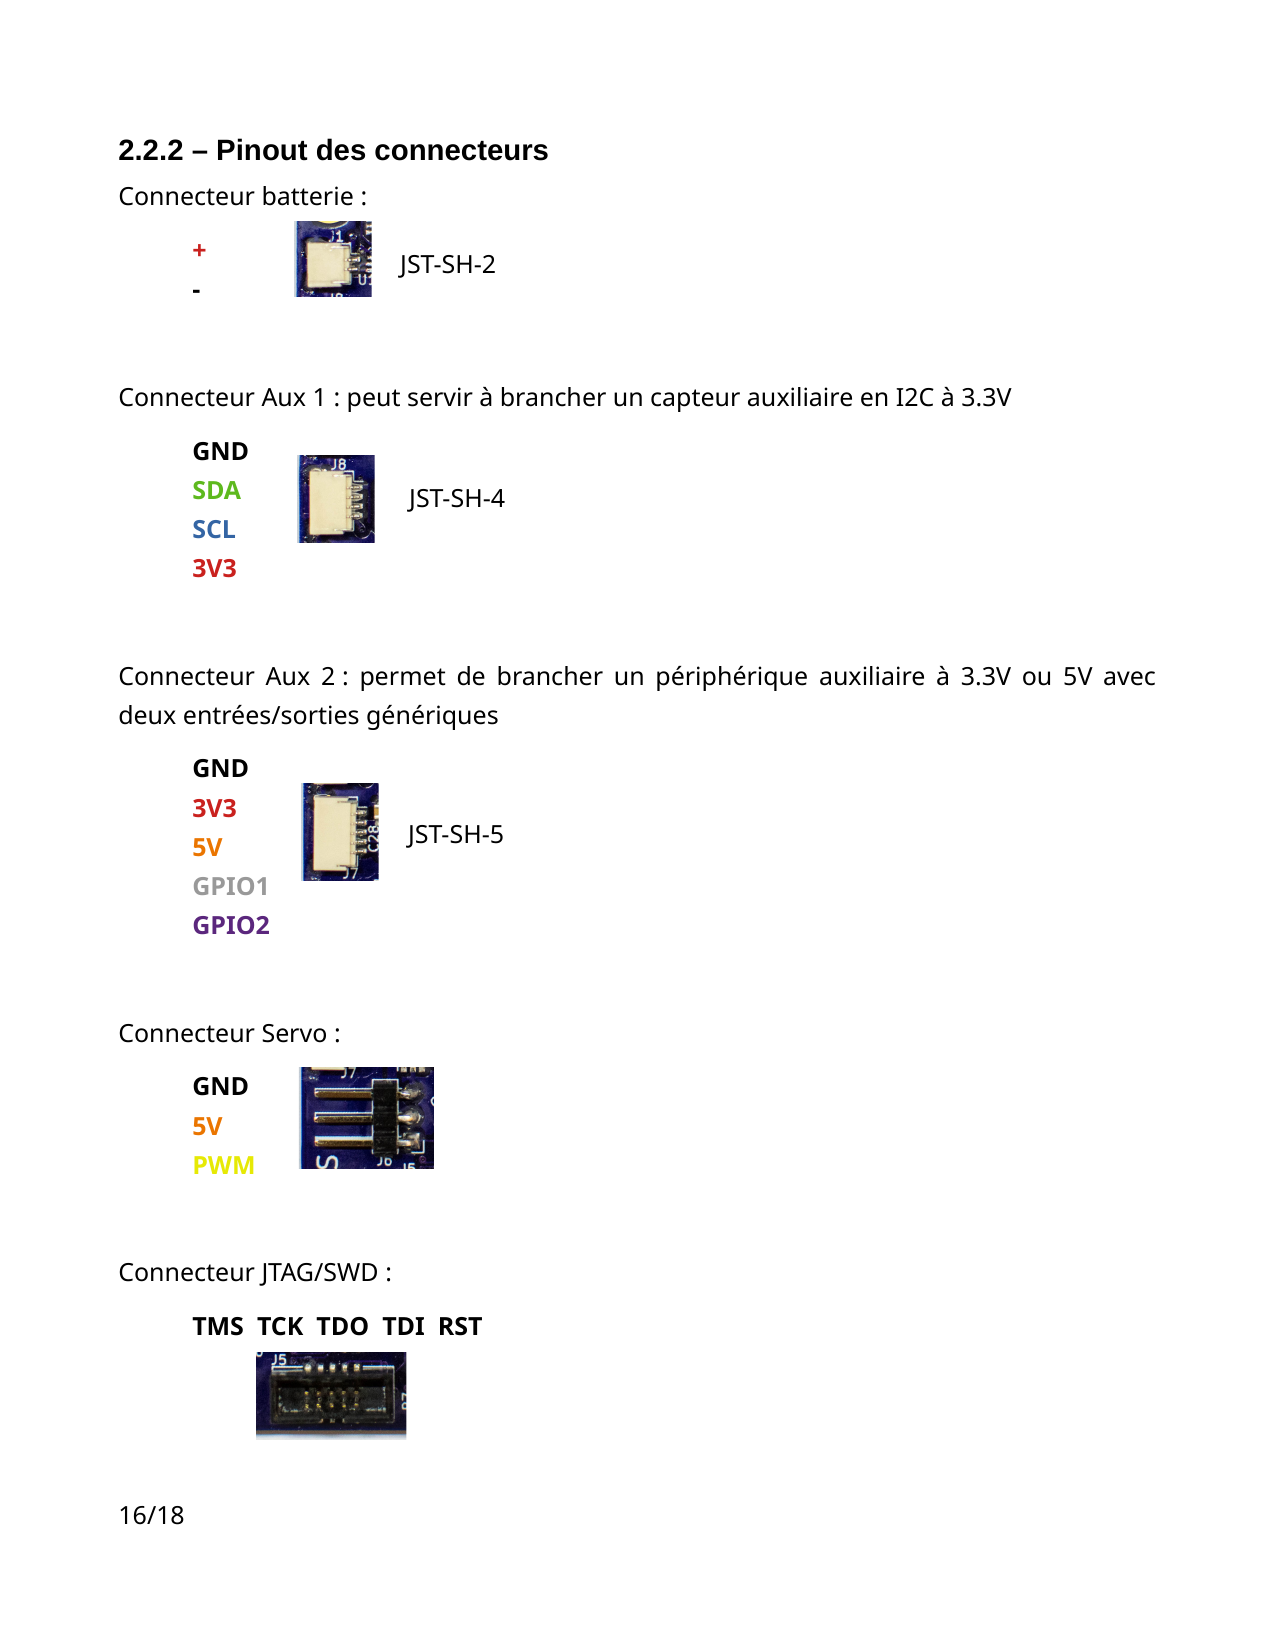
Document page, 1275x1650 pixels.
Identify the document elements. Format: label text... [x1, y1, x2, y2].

text GND 3V3 5V GPIO1 GPIO2 [118, 751, 1157, 942]
text Connecteur Aux 2 : permet de brancher un périphérique auxiliaire à 3.3V ou 5V avec deux entrées/sorties génériques [118, 658, 1157, 731]
picture [301, 832, 319, 858]
text + - [118, 233, 1157, 306]
picture [298, 1136, 335, 1164]
text GND SDA SCL 3V3 [118, 433, 1157, 585]
text Connecteur Aux 1 : peut servir à brancher un capteur auxiliaire en I2C à 3.3V [118, 379, 1157, 413]
text TMS TCK TDO TDI RST [118, 1308, 1157, 1343]
picture [294, 235, 313, 254]
text GND 5V PWM [118, 1069, 1157, 1181]
picture [284, 1427, 329, 1440]
text Connecteur Servo : [118, 1015, 1157, 1049]
picture [297, 483, 316, 507]
subtitle 2.2.2 – Pinout des connecteurs [118, 133, 1157, 166]
text Connecteur batterie : [118, 179, 1157, 213]
text Connecteur JTAG/SWD : [118, 1255, 1157, 1289]
